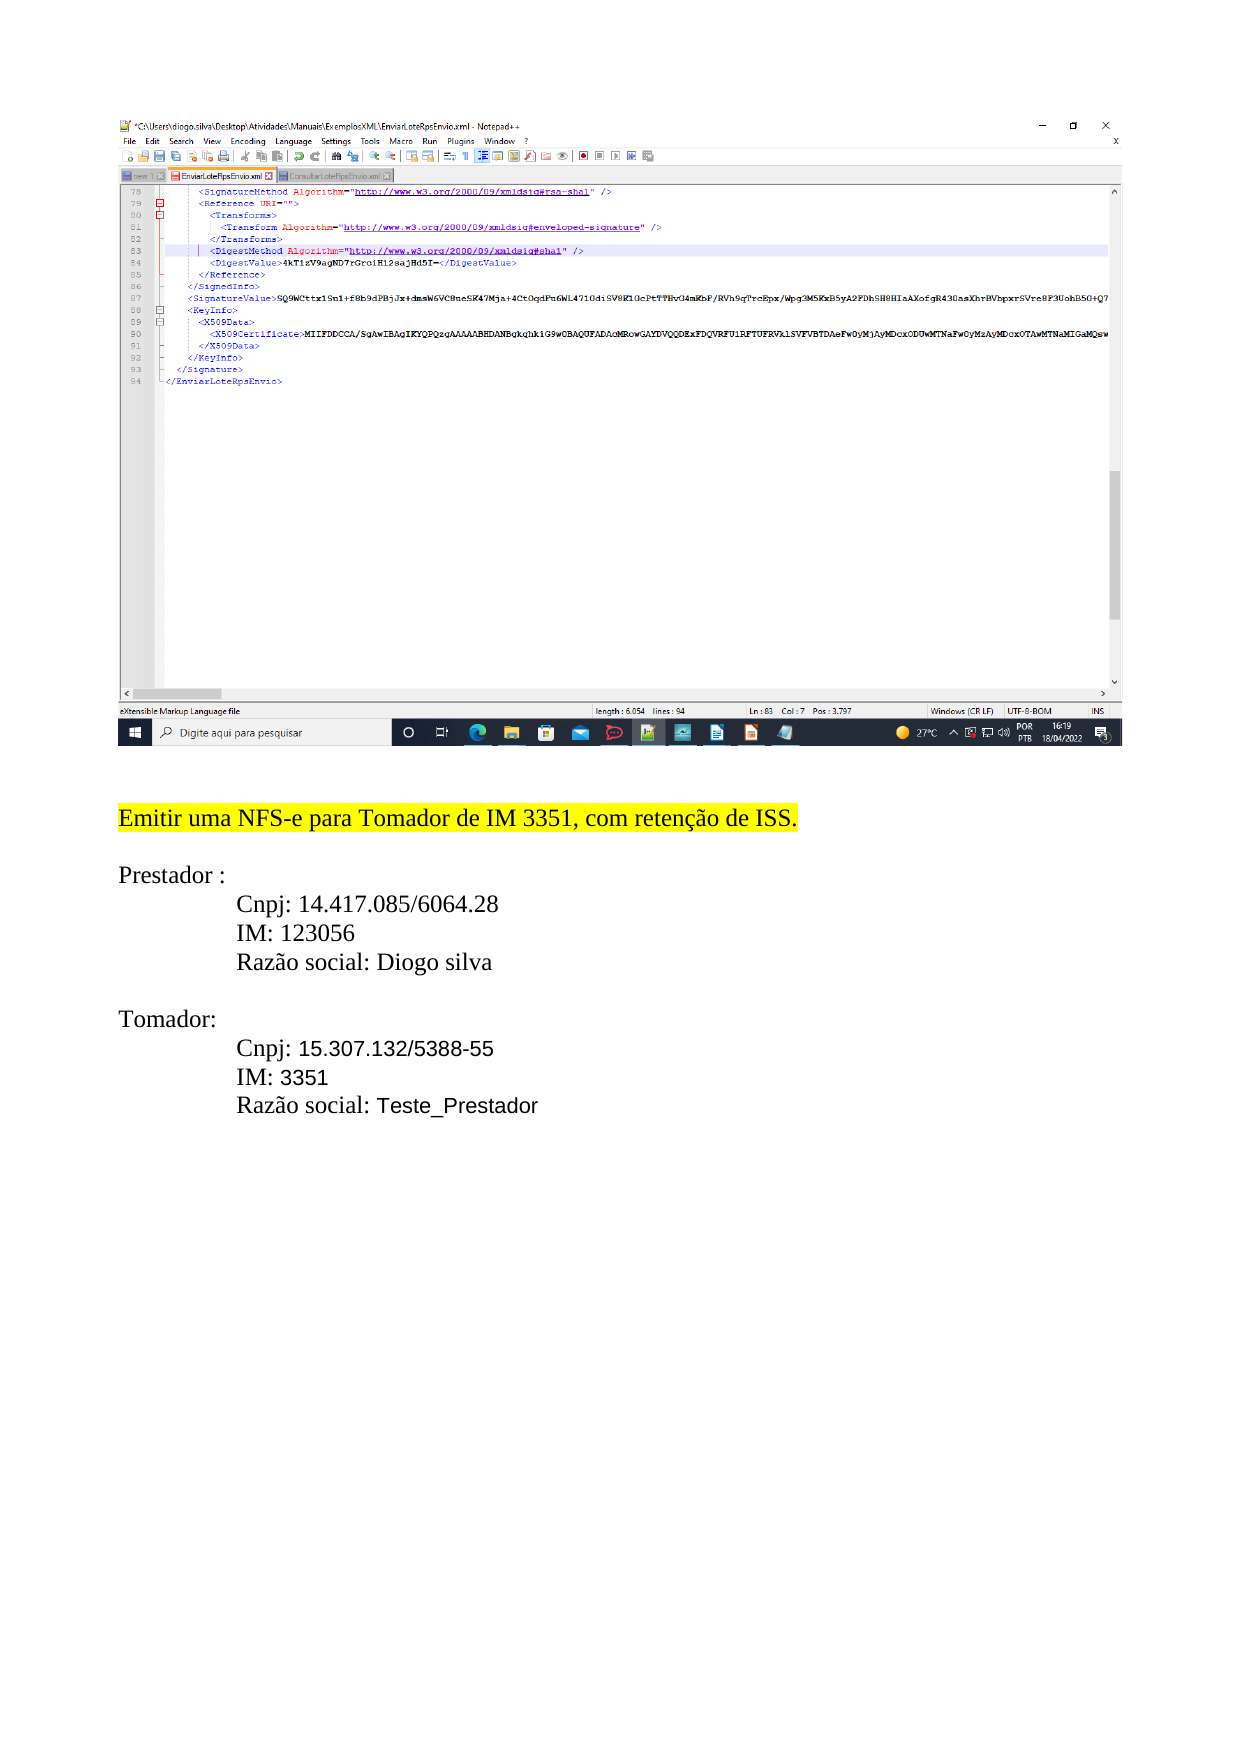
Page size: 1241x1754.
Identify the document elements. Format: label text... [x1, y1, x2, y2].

text Prestador : [118, 861, 1122, 889]
text Razão social: Diogo silva [118, 947, 1122, 976]
text Cnpj: 15.307.132/5388-55 [118, 1033, 1122, 1062]
text Emitir uma NFS-e para Tomador de IM 3351, com retenção de ISS. [118, 803, 1122, 832]
text Razão social: Teste_Prestador [118, 1091, 1122, 1119]
text Cnpj: 14.417.085/6064.28 [118, 889, 1122, 918]
picture [118, 118, 1123, 746]
text Tomador: [118, 1004, 1122, 1033]
text IM: 123056 [118, 918, 1122, 947]
text IM: 3351 [118, 1062, 1122, 1091]
